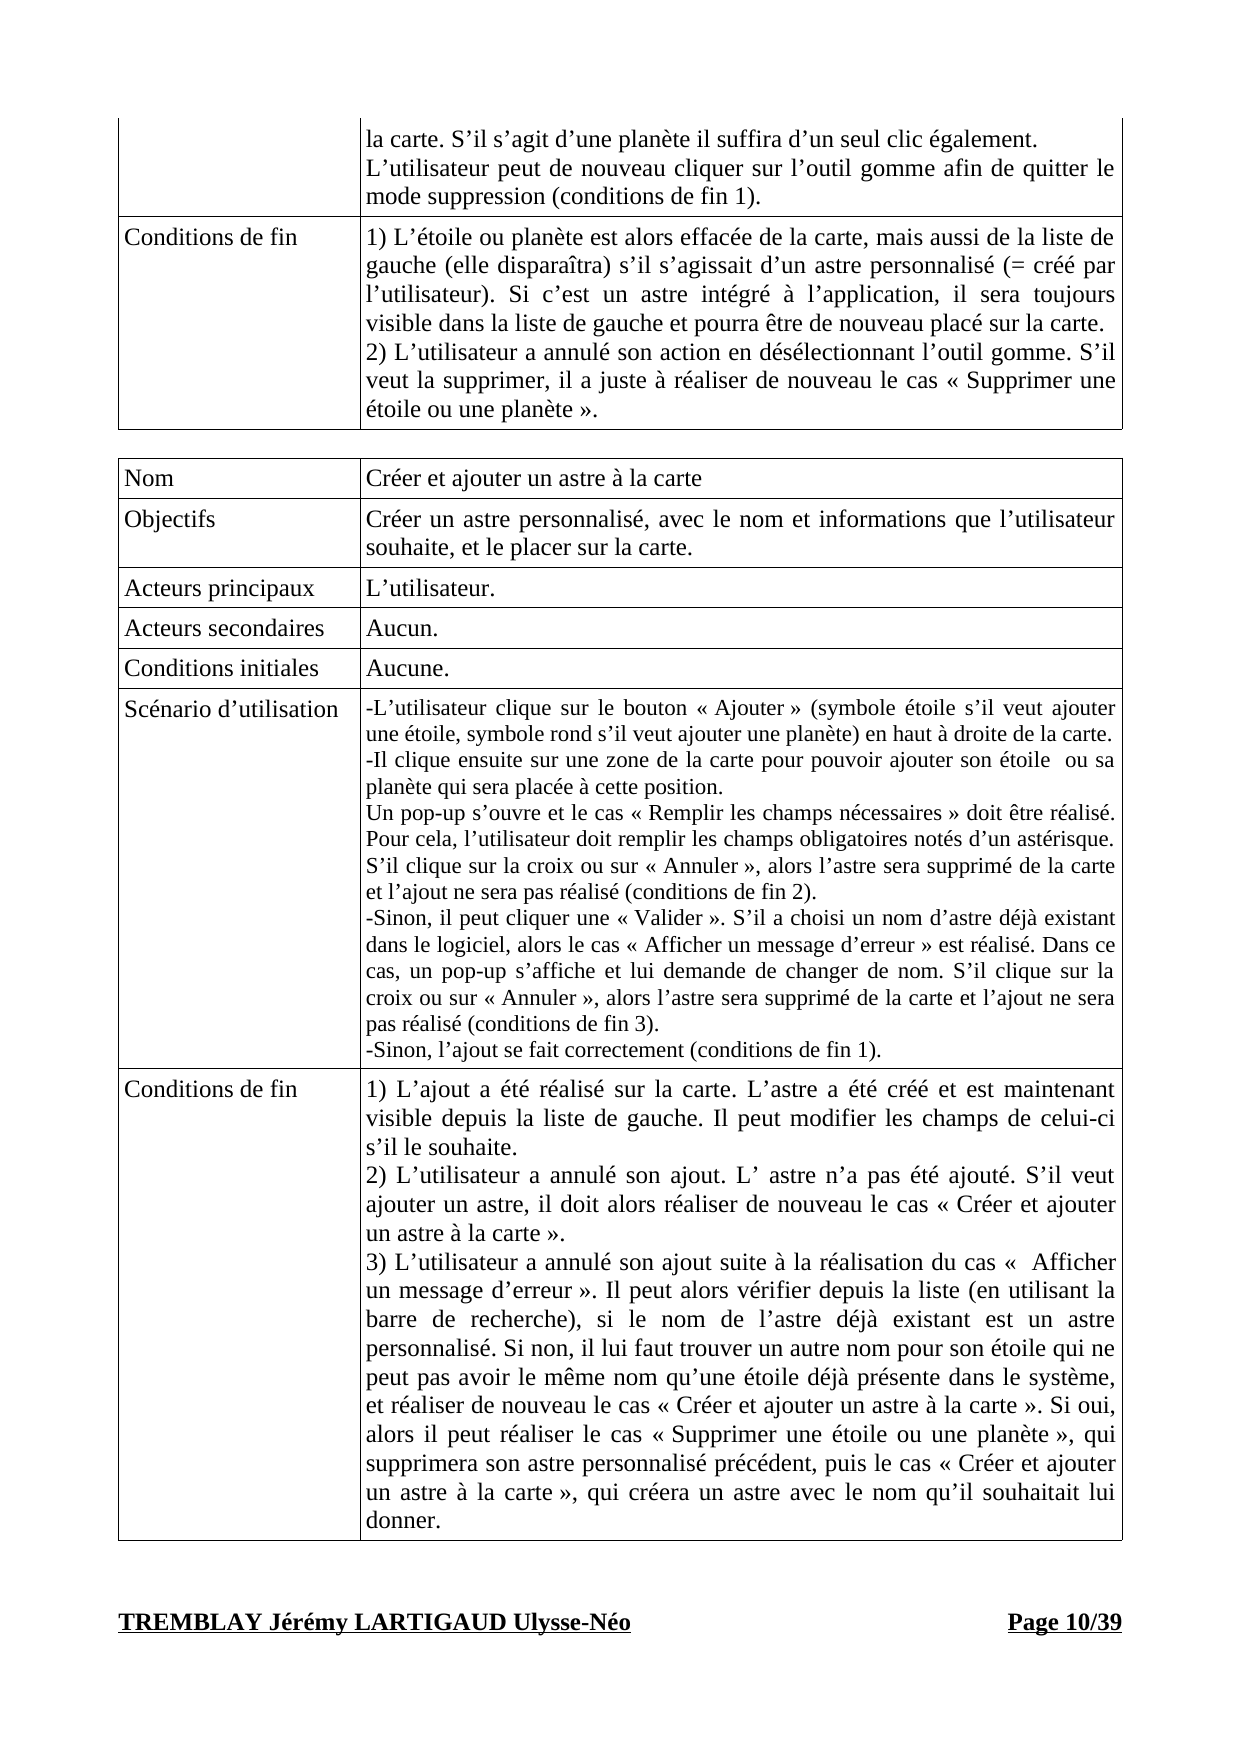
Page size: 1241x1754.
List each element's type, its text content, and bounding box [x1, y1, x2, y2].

table_cell Scénario d’utilisation [119, 689, 360, 1068]
table_cell Conditions de fin [119, 217, 360, 429]
table_cell 1) L’ajout a été réalisé sur la carte. L’astre a été créé et est maintenant visible depuis la liste de gauche. Il peut modifier les champs de celui-ci s’il le souhaite. 2) L’utilisateur a annulé son ajout. L’ astre n’a pas été ajouté. S’il veut ajouter un astre, il doit alors réaliser de nouveau le cas « Créer et ajouter un astre à la carte ». 3) L’utilisateur a annulé son ajout suite à la réalisation du cas « Afficher un message d’erreur ». Il peut alors vérifier depuis la liste (en utilisant la barre de recherche), si le nom de l’astre déjà existant est un astre personnalisé. Si non, il lui faut trouver un autre nom pour son étoile qui ne peut pas avoir le même nom qu’une étoile déjà présente dans le système, et réaliser de nouveau le cas « Créer et ajouter un astre à la carte ». Si oui, alors il peut réaliser le cas « Supprimer une étoile ou une planète », qui supprimera son astre personnalisé précédent, puis le cas « Créer et ajouter un astre à la carte », qui créera un astre avec le nom qu’il souhaitait lui donner. [361, 1069, 1122, 1540]
table_cell Aucune. [361, 649, 1122, 688]
table_cell -L’utilisateur clique sur le bouton « Ajouter » (symbole étoile s’il veut ajouter une étoile, symbole rond s’il veut ajouter une planète) en haut à droite de la carte. -Il clique ensuite sur une zone de la carte pour pouvoir ajouter son étoile ou sa planète qui sera placée à cette position. Un pop-up s’ouvre et le cas « Remplir les champs nécessaires » doit être réalisé. Pour cela, l’utilisateur doit remplir les champs obligatoires notés d’un astérisque. S’il clique sur la croix ou sur « Annuler », alors l’astre sera supprimé de la carte et l’ajout ne sera pas réalisé (conditions de fin 2). -Sinon, il peut cliquer une « Valider ». S’il a choisi un nom d’astre déjà existant dans le logiciel, alors le cas « Afficher un message d’erreur » est réalisé. Dans ce cas, un pop-up s’affiche et lui demande de changer de nom. S’il clique sur la croix ou sur « Annuler », alors l’astre sera supprimé de la carte et l’ajout ne sera pas réalisé (conditions de fin 3). -Sinon, l’ajout se fait correctement (conditions de fin 1). [361, 689, 1122, 1068]
table_cell Conditions de fin [119, 1069, 360, 1540]
table_cell Aucun. [361, 608, 1122, 648]
table_cell Créer un astre personnalisé, avec le nom et informations que l’utilisateur souhaite, et le placer sur la carte. [361, 499, 1122, 567]
table_cell Acteurs principaux [119, 568, 360, 607]
table_cell L’utilisateur. [361, 568, 1122, 607]
table_cell 1) L’étoile ou planète est alors effacée de la carte, mais aussi de la liste de gauche (elle disparaîtra) s’il s’agissait d’un astre personnalisé (= créé par l’utilisateur). Si c’est un astre intégré à l’application, il sera toujours visible dans la liste de gauche et pourra être de nouveau placé sur la carte. 2) L’utilisateur a annulé son action en désélectionnant l’outil gomme. S’il veut la supprimer, il a juste à réaliser de nouveau le cas « Supprimer une étoile ou une planète ». [361, 217, 1122, 429]
table_header Créer et ajouter un astre à la carte [361, 459, 1122, 498]
table_cell Objectifs [119, 499, 360, 567]
table_header Nom [119, 459, 360, 498]
table_cell [119, 118, 360, 216]
table_cell la carte. S’il s’agit d’une planète il suffira d’un seul clic également. L’utilisateur peut de nouveau cliquer sur l’outil gomme afin de quitter le mode suppression (conditions de fin 1). [361, 118, 1122, 216]
table_cell Acteurs secondaires [119, 608, 360, 648]
table_cell Conditions initiales [119, 649, 360, 688]
